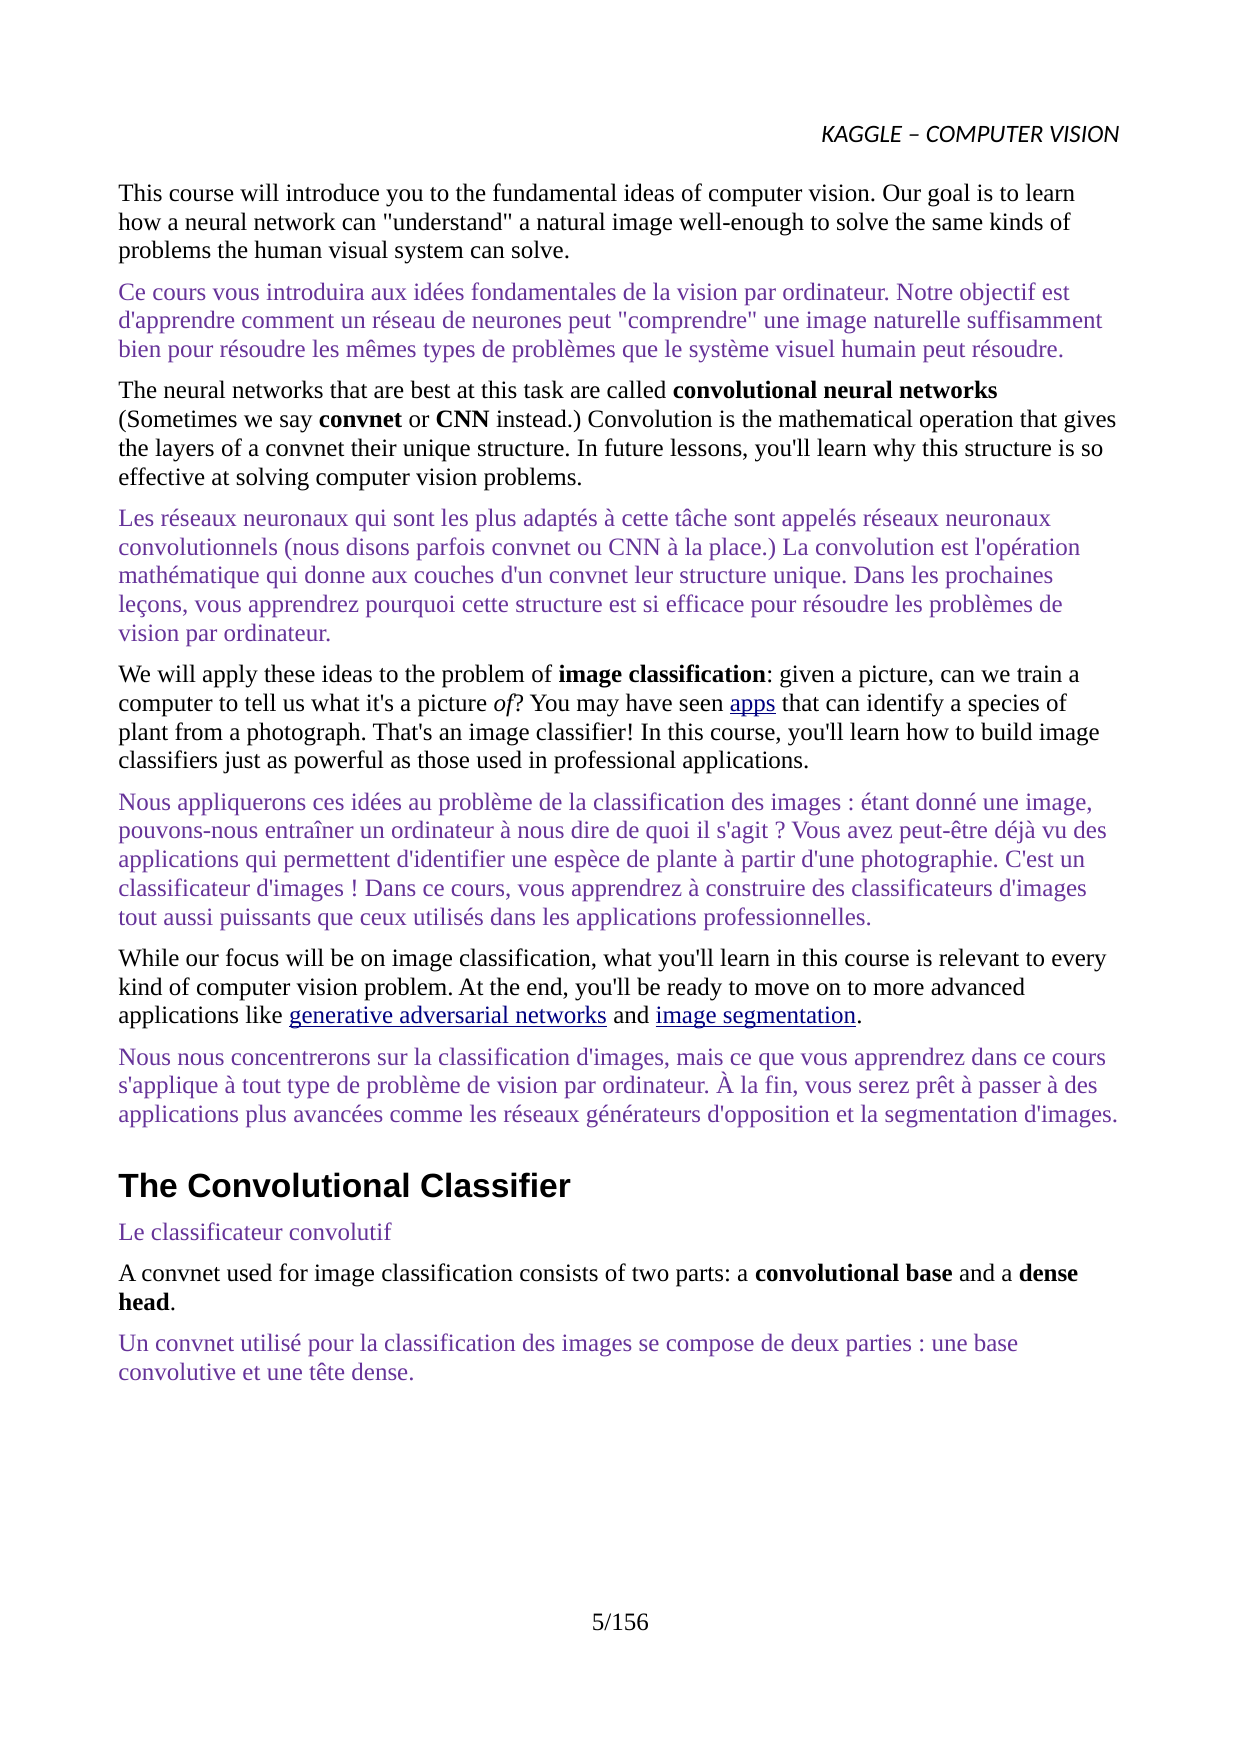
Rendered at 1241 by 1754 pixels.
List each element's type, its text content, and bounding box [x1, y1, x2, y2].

text The neural networks that are best at this task are called convolutional neural networks (Sometimes we say convnet or CNN instead.) Convolution is the mathematical operation that gives the layers of a convnet their unique structure. In future lessons, you'll learn why this structure is so effective at solving computer vision problems. [118, 376, 1122, 491]
text We will apply these ideas to the problem of image classification: given a picture, can we train a computer to tell us what it's a picture of? You may have seen apps that can identify a species of plant from a photograph. That's an image classifier! In this course, you'll learn how to build image classifiers just as powerful as those used in professional applications. [118, 659, 1122, 774]
text A convnet used for image classification consists of two parts: a convolutional base and a dense head. [118, 1258, 1122, 1316]
text This course will introduce you to the fundamental ideas of computer vision. Our goal is to learn how a neural network can "understand" a natural image well-enough to solve the same kinds of problems the human visual system can solve. [118, 178, 1122, 264]
text Ce cours vous introduira aux idées fondamentales de la vision par ordinateur. Notre objectif est d'apprendre comment un réseau de neurones peut "comprendre" une image naturelle suffisamment bien pour résoudre les mêmes types de problèmes que le système visuel humain peut résoudre. [118, 277, 1122, 363]
text Les réseaux neuronaux qui sont les plus adaptés à cette tâche sont appelés réseaux neuronaux convolutionnels (nous disons parfois convnet ou CNN à la place.) La convolution est l'opération mathématique qui donne aux couches d'un convnet leur structure unique. Dans les prochaines leçons, vous apprendrez pourquoi cette structure est si efficace pour résoudre les problèmes de vision par ordinateur. [118, 503, 1122, 647]
text Le classificateur convolutif [118, 1217, 1122, 1246]
text Nous nous concentrerons sur la classification d'images, mais ce que vous apprendrez dans ce cours s'applique à tout type de problème de vision par ordinateur. À la fin, vous serez prêt à passer à des applications plus avancées comme les réseaux générateurs d'opposition et la segmentation d'images. [118, 1042, 1122, 1128]
subtitle The Convolutional Classifier [118, 1166, 1122, 1204]
text Un convnet utilisé pour la classification des images se compose de deux parties : une base convolutive et une tête dense. [118, 1328, 1122, 1386]
text Nous appliquerons ces idées au problème de la classification des images : étant donné une image, pouvons-nous entraîner un ordinateur à nous dire de quoi il s'agit ? Vous avez peut-être déjà vu des applications qui permettent d'identifier une espèce de plante à partir d'une photographie. C'est un classificateur d'images ! Dans ce cours, vous apprendrez à construire des classificateurs d'images tout aussi puissants que ceux utilisés dans les applications professionnelles. [118, 787, 1122, 931]
text While our focus will be on image classification, what you'll learn in this course is relevant to every kind of computer vision problem. At the end, you'll be ready to move on to more advanced applications like generative adversarial networks and image segmentation. [118, 943, 1122, 1029]
